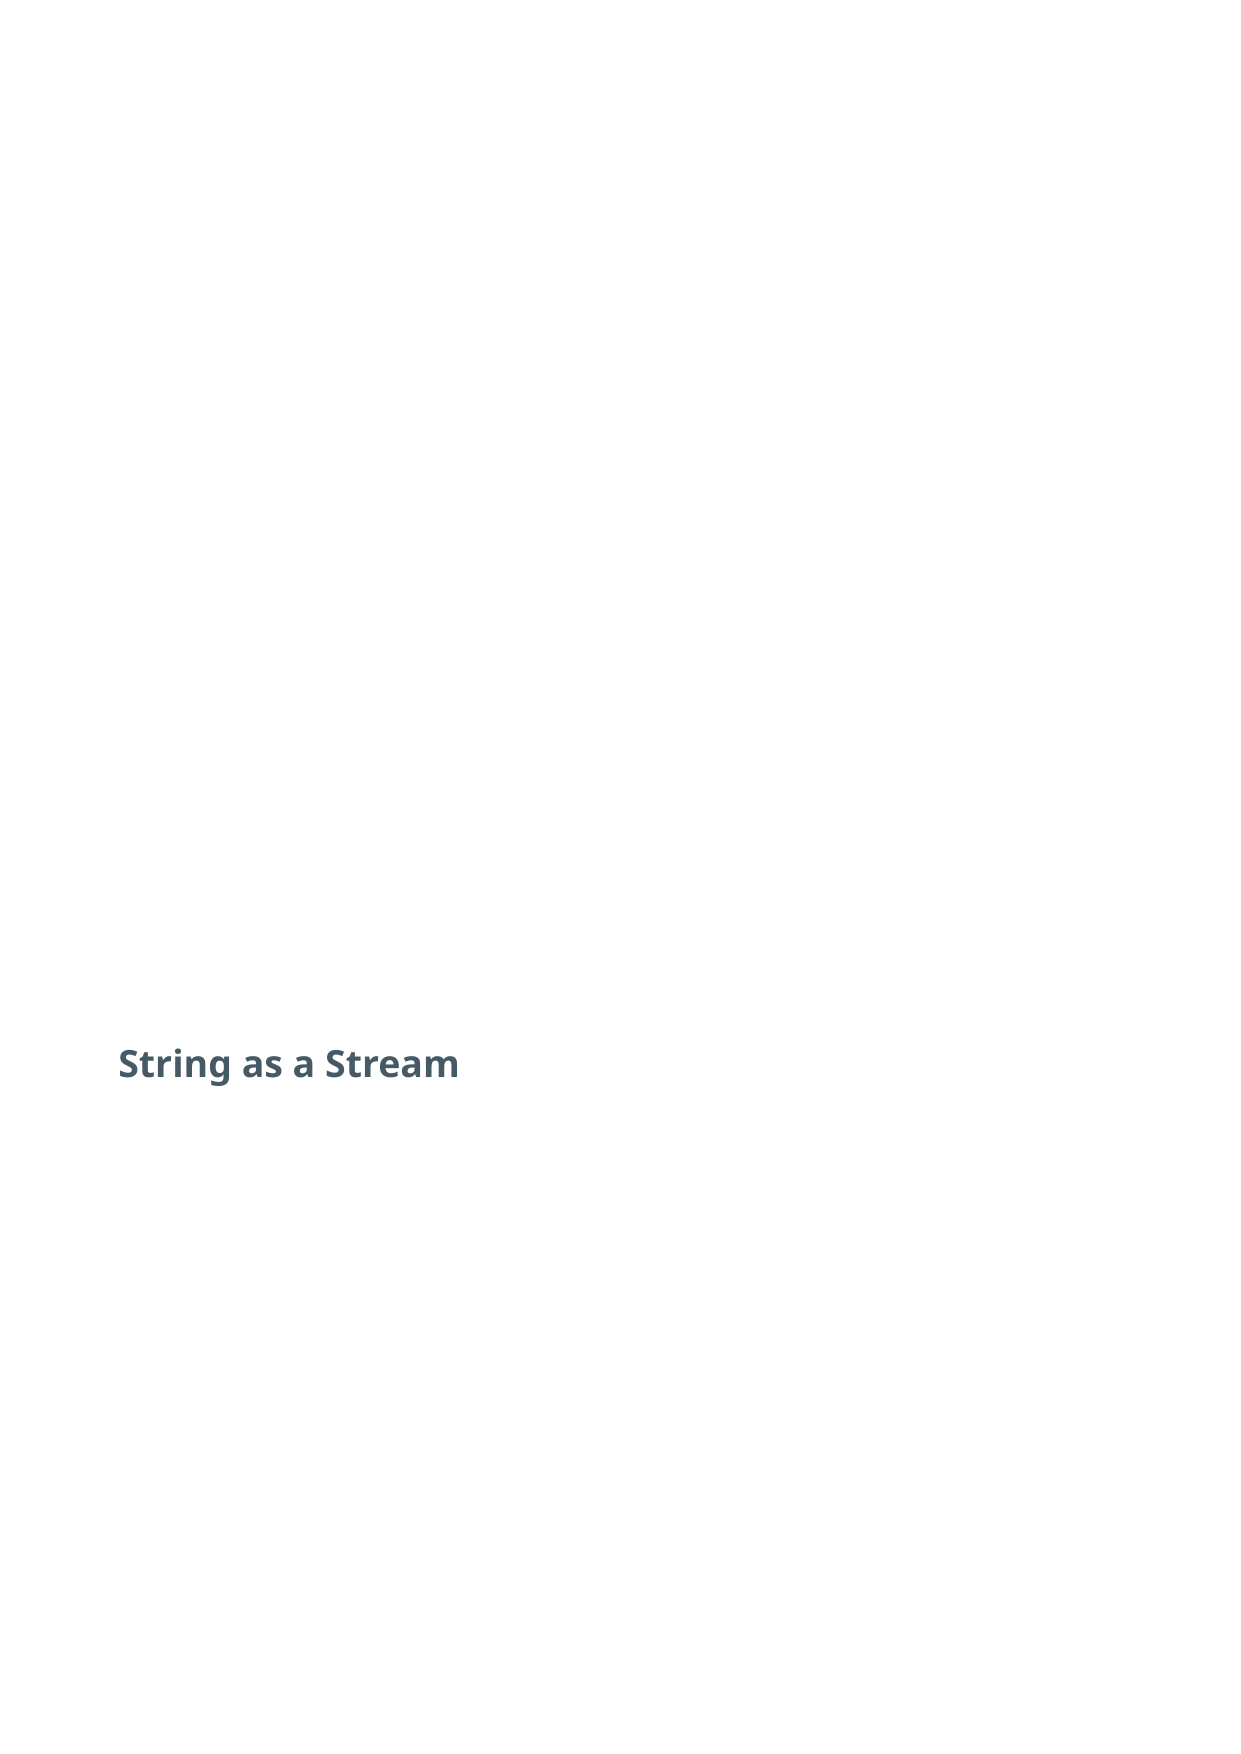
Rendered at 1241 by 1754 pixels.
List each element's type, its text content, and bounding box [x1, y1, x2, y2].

subtitle String as a Stream [118, 1037, 1122, 1088]
